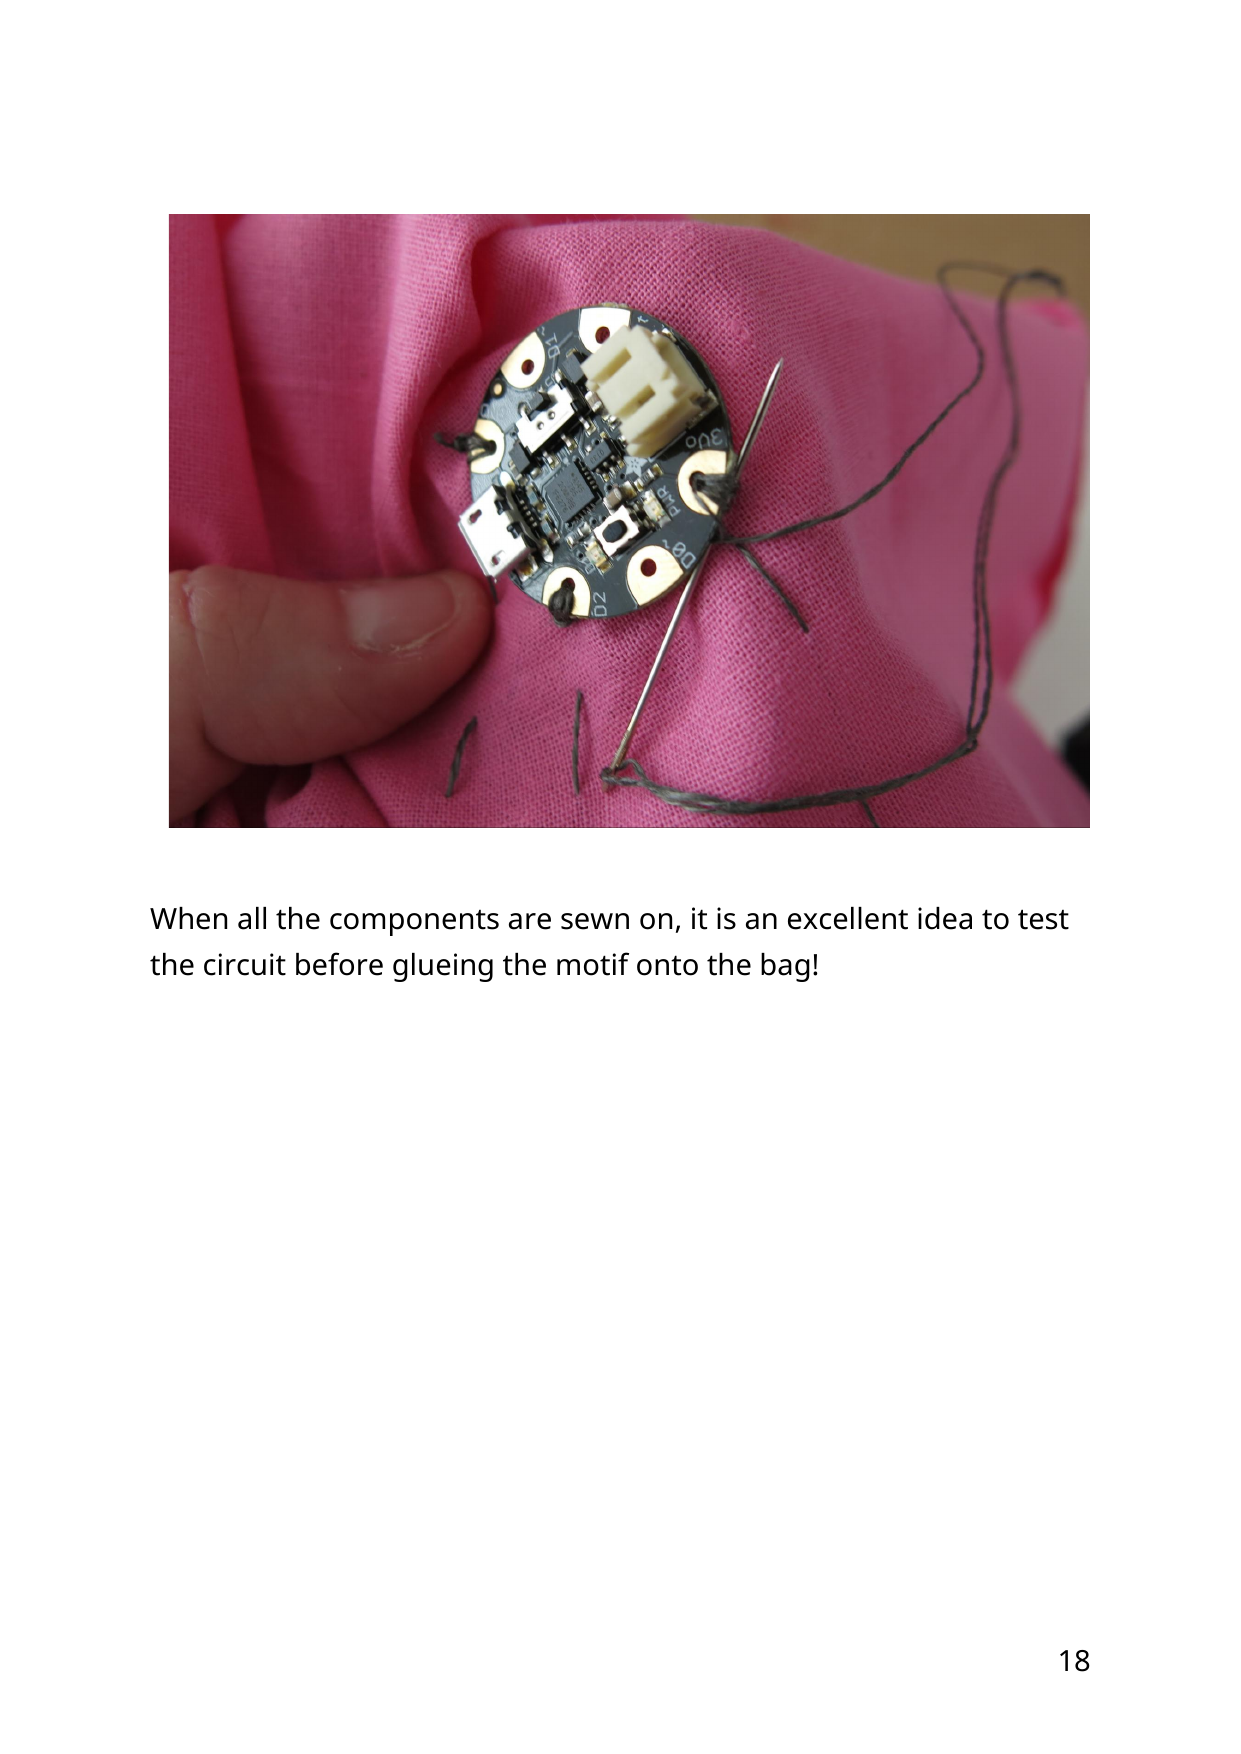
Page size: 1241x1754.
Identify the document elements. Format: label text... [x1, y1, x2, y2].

text When all the components are sewn on, it is an excellent idea to test the circuit before glueing the motif onto the bag! [150, 898, 1091, 983]
picture [168, 214, 1090, 828]
